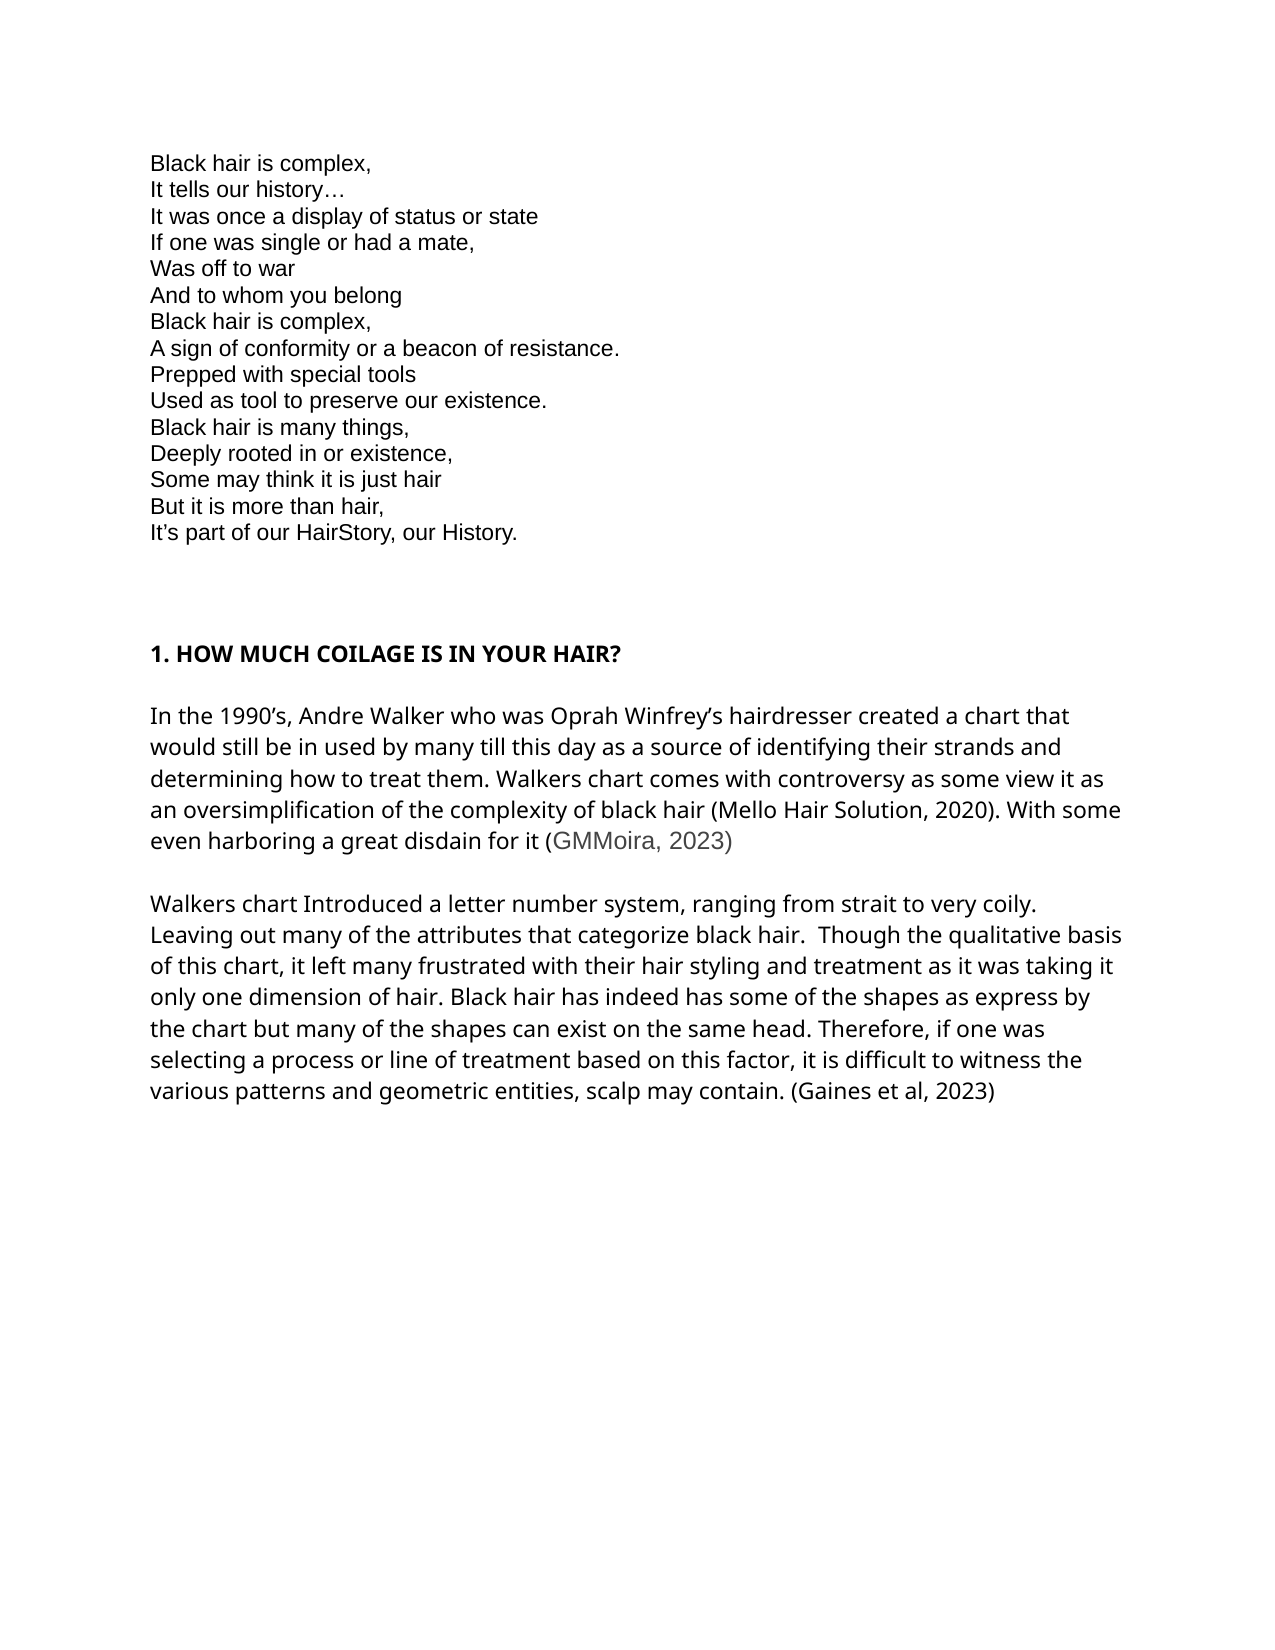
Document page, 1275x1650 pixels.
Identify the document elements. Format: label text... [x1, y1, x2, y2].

text Black hair is many things, [150, 413, 1125, 440]
text But it is more than hair, [150, 493, 1125, 519]
text It’s part of our HairStory, our History. [150, 519, 1125, 545]
text It tells our history… [150, 176, 1125, 203]
text Black hair is complex, [150, 150, 1125, 176]
text 1. HOW MUCH COILAGE IS IN YOUR HAIR? [150, 638, 1125, 669]
text If one was single or had a mate, [150, 229, 1125, 255]
text Used as tool to preserve our existence. [150, 387, 1125, 413]
text In the 1990’s, Andre Walker who was Oprah Winfrey’s hairdresser created a chart that would still be in used by many till this day as a source of identifying their strands and determining how to treat them. Walkers chart comes with controversy as some view it as an oversimplification of the complexity of black hair (Mello Hair Solution, 2020). With some even harboring a great disdain for it (GMMoira, 2023) [150, 700, 1125, 856]
text Leaving out many of the attributes that categorize black hair. Though the qualitative basis of this chart, it left many frustrated with their hair styling and treatment as it was taking it only one dimension of hair. Black hair has indeed has some of the shapes as express by the chart but many of the shapes can exist on the same head. Therefore, if one was selecting a process or line of treatment based on this factor, it is difficult to witness the various patterns and geometric entities, scalp may contain. (Gaines et al, 2023) [150, 919, 1125, 1106]
text Deeply rooted in or existence, [150, 440, 1125, 466]
text It was once a display of status or state [150, 203, 1125, 229]
text Was off to war [150, 255, 1125, 282]
text Some may think it is just hair [150, 466, 1125, 493]
text Black hair is complex, [150, 308, 1125, 334]
text Prepped with special tools [150, 361, 1125, 387]
text And to whom you belong [150, 282, 1125, 308]
text A sign of conformity or a beacon of resistance. [150, 334, 1125, 361]
text Walkers chart Introduced a letter number system, ranging from strait to very coily. [150, 888, 1125, 919]
